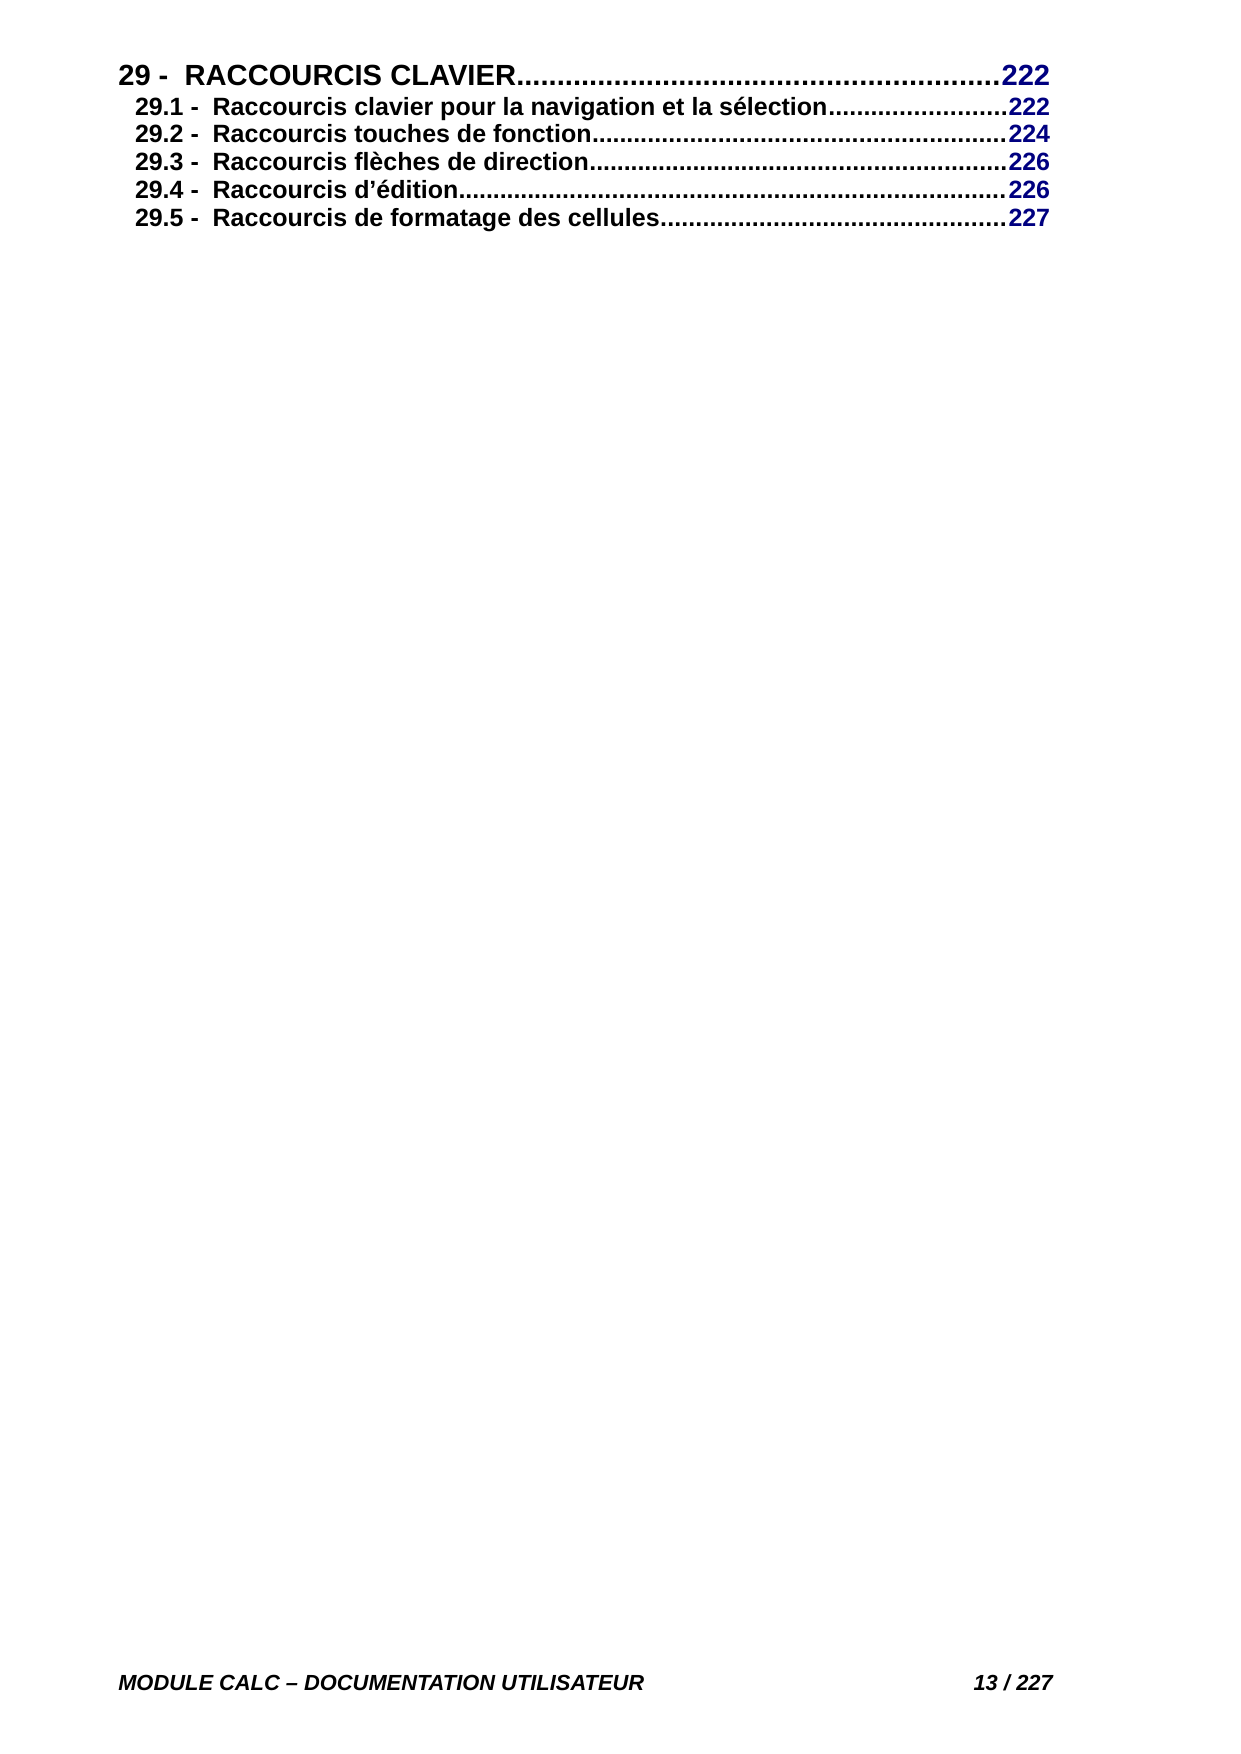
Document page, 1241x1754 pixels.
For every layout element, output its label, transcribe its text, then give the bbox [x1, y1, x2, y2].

text 29.3 - Raccourcis flèches de direction 226 [135, 148, 1122, 176]
text 29.1 - Raccourcis clavier pour la navigation et la sélection 222 [135, 92, 1122, 120]
text 29.4 - Raccourcis d’édition 226 [135, 176, 1122, 204]
text 29.2 - Raccourcis touches de fonction 224 [135, 120, 1122, 148]
text 29.5 - Raccourcis de formatage des cellules 227 [135, 204, 1122, 232]
text 29 - Raccourcis clavier 222 [118, 59, 1122, 92]
